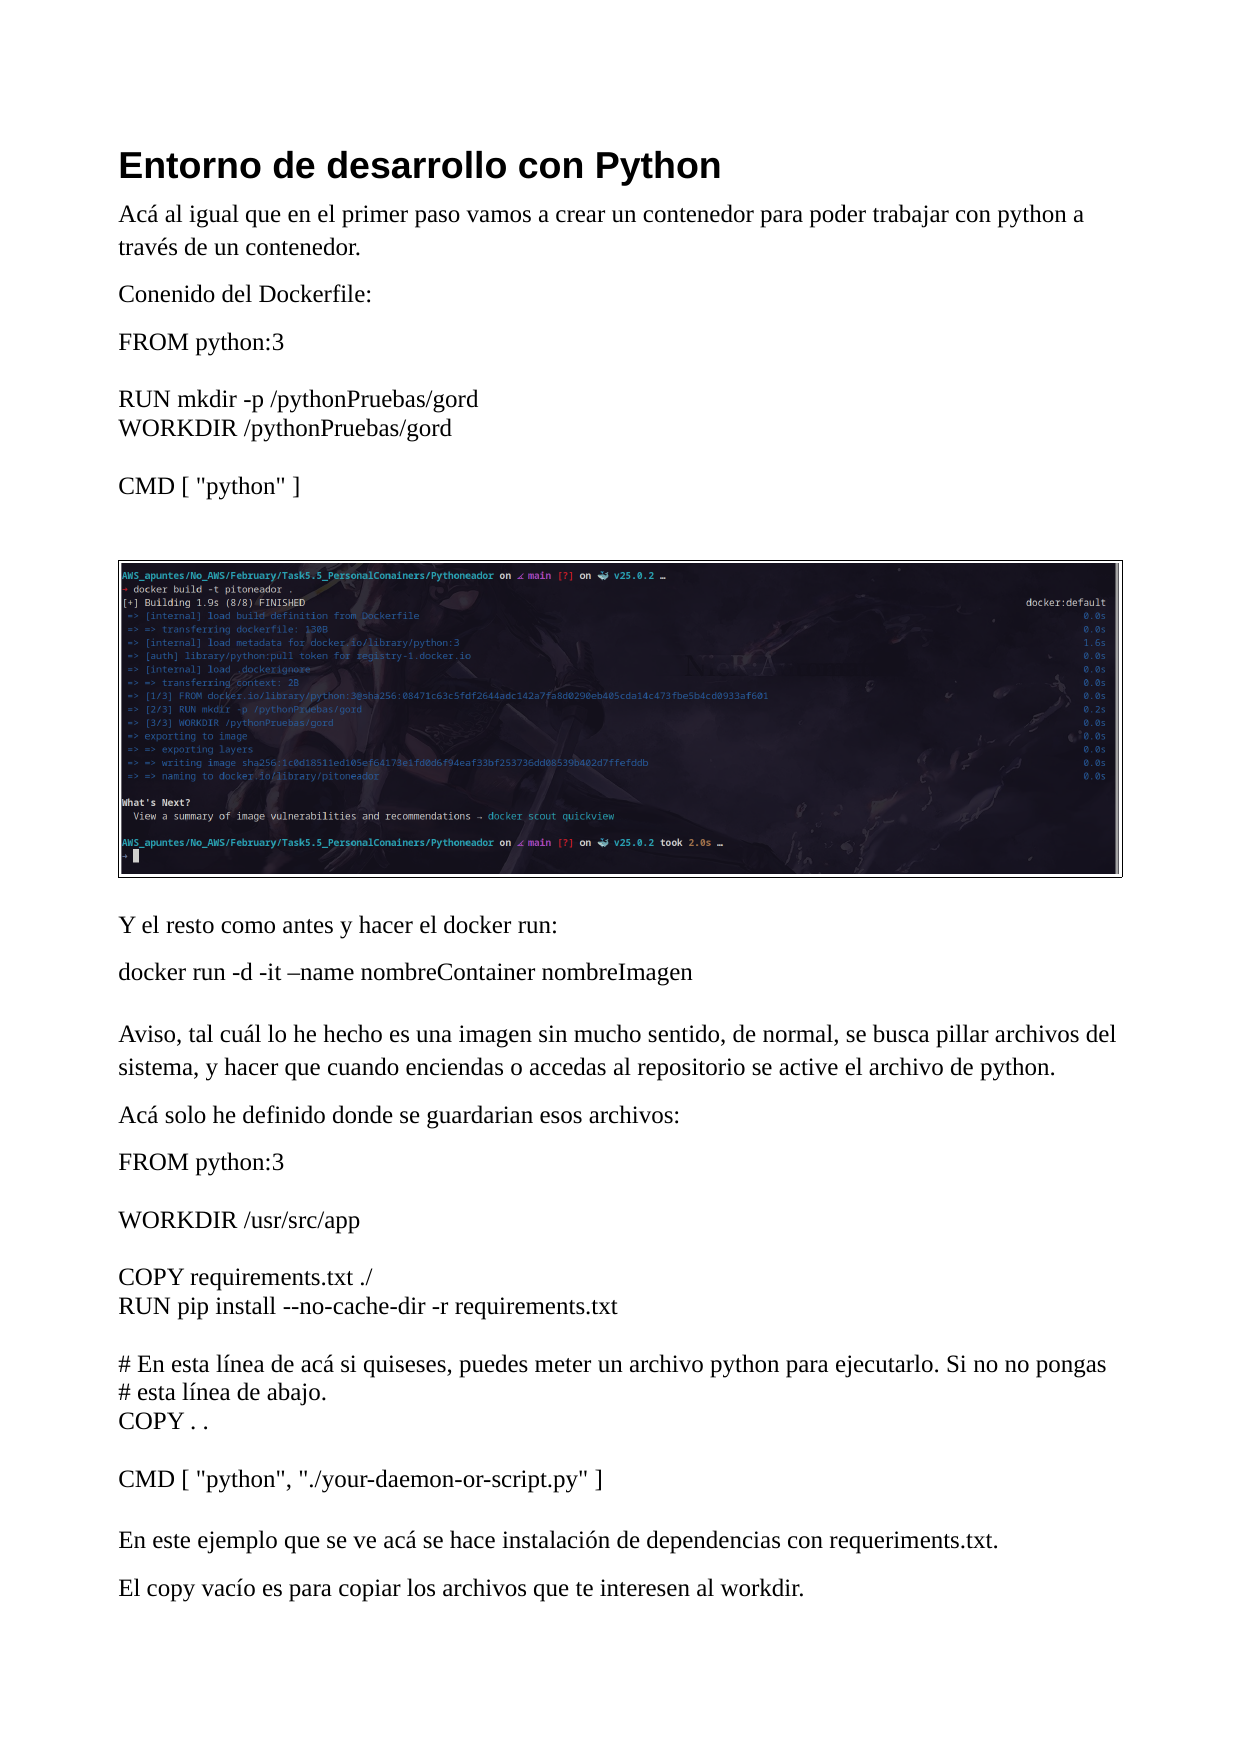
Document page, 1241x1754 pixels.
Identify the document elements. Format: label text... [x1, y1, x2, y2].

text [118, 499, 1122, 560]
text Acá al igual que en el primer paso vamos a crear un contenedor para poder trabajar con python a través de un contenedor. [118, 199, 1122, 261]
picture [121, 563, 1119, 874]
text Conenido del Dockerfile: [118, 279, 1122, 308]
table_header docker run -d -it –name nombreContainer nombreImagen [118, 958, 1122, 986]
text [119, 561, 1122, 877]
table_header FROM python:3 RUN mkdir -p /pythonPruebas/gord WORKDIR /pythonPruebas/gord CMD [ "python" ] [118, 327, 1093, 499]
table_header FROM python:3 WORKDIR /usr/src/app COPY requirements.txt ./ RUN pip install --no-cache-dir -r requirements.txt # En esta línea de acá si quiseses, puedes meter un archivo python para ejecutarlo. Si no no pongas # esta línea de abajo. COPY . . CMD [ "python", "./your-daemon-or-script.py" ] [118, 1148, 1122, 1492]
text El copy vacío es para copiar los archivos que te interesen al workdir. [118, 1573, 1122, 1602]
text Acá solo he definido donde se guardarian esos archivos: [118, 1100, 1122, 1129]
text En este ejemplo que se ve acá se hace instalación de dependencias con requeriments.txt. [118, 1492, 1122, 1554]
subtitle Entorno de desarrollo con Python [118, 143, 1122, 186]
text Y el resto como antes y hacer el docker run: [118, 878, 1122, 939]
text Aviso, tal cuál lo he hecho es una imagen sin mucho sentido, de normal, se busca pillar archivos del sistema, y hacer que cuando enciendas o accedas al repositorio se active el archivo de python. [118, 986, 1122, 1081]
